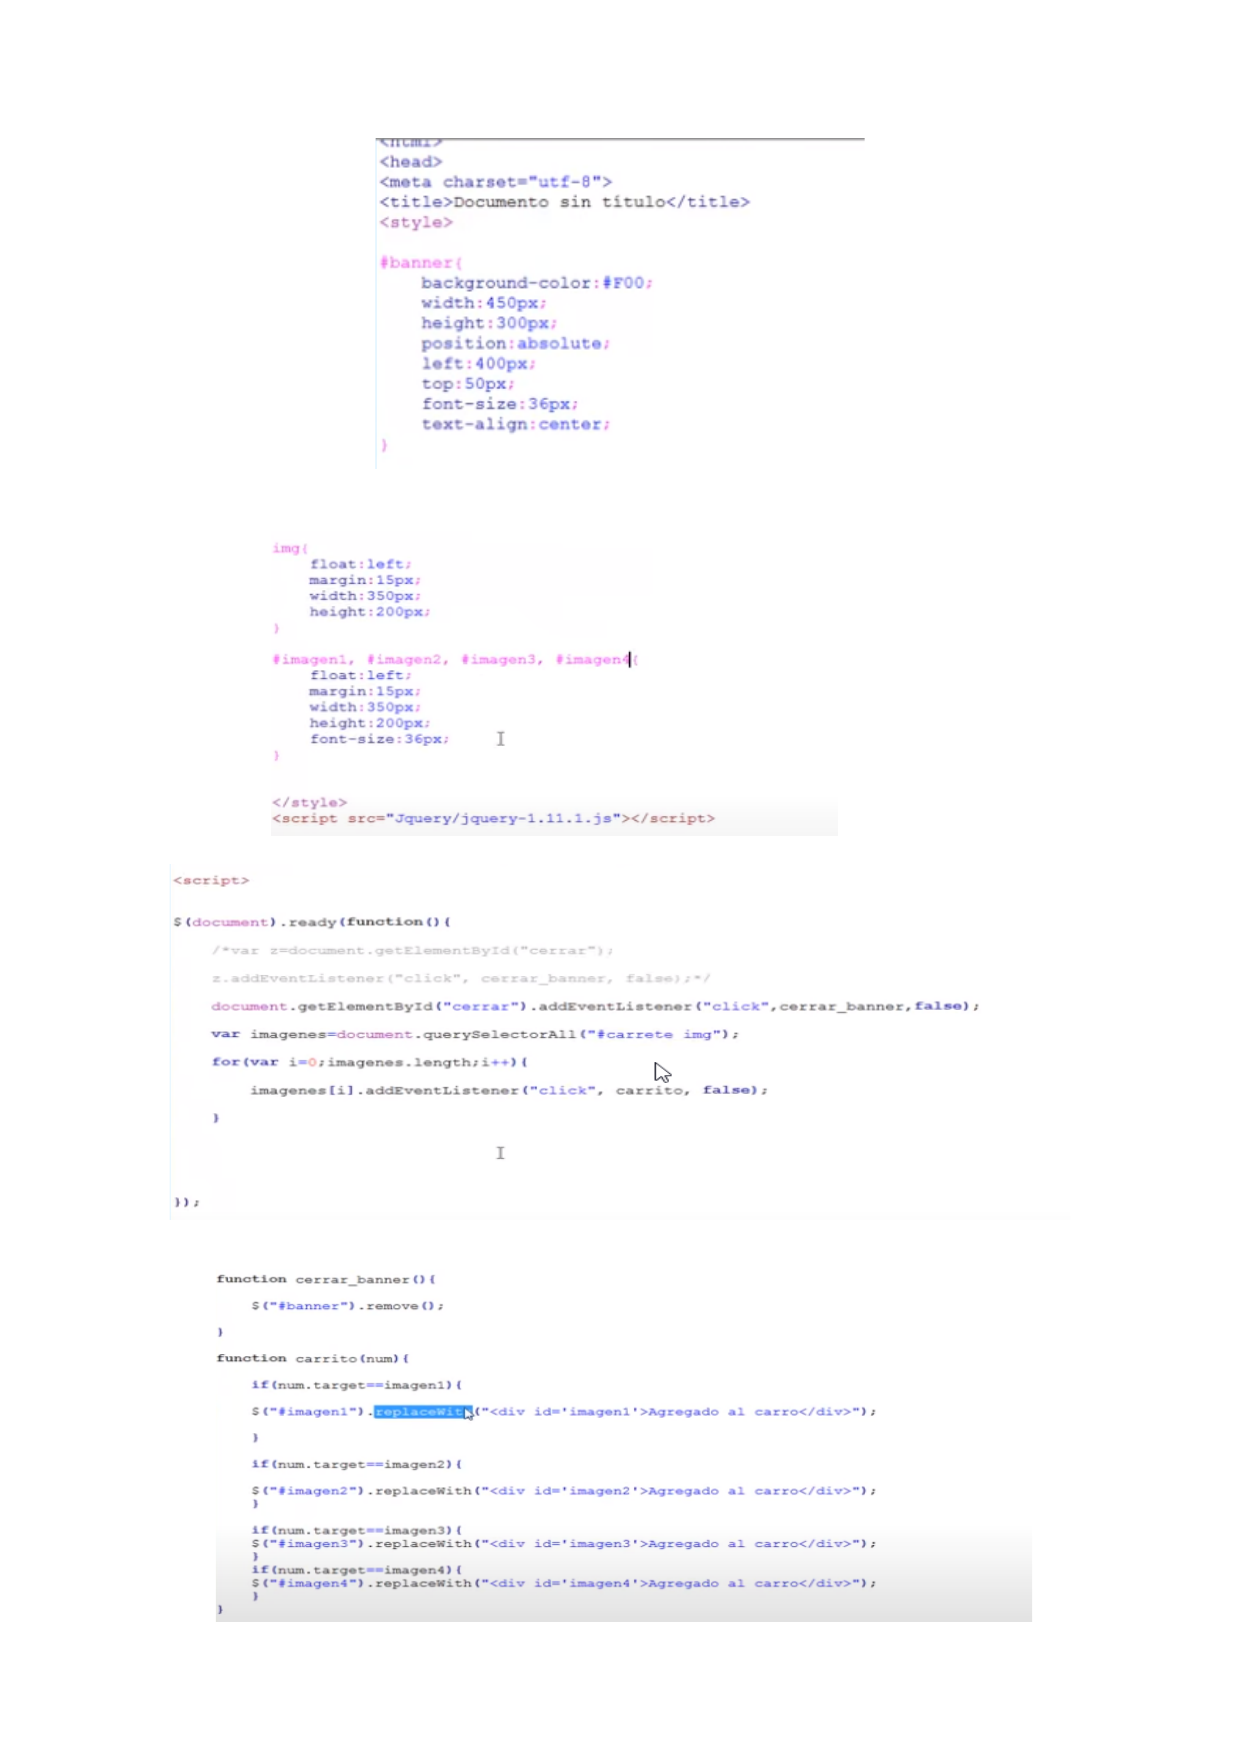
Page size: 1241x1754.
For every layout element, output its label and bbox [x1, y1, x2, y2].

picture [375, 138, 865, 469]
picture [169, 864, 1071, 1220]
picture [215, 1269, 1033, 1622]
picture [271, 531, 838, 836]
